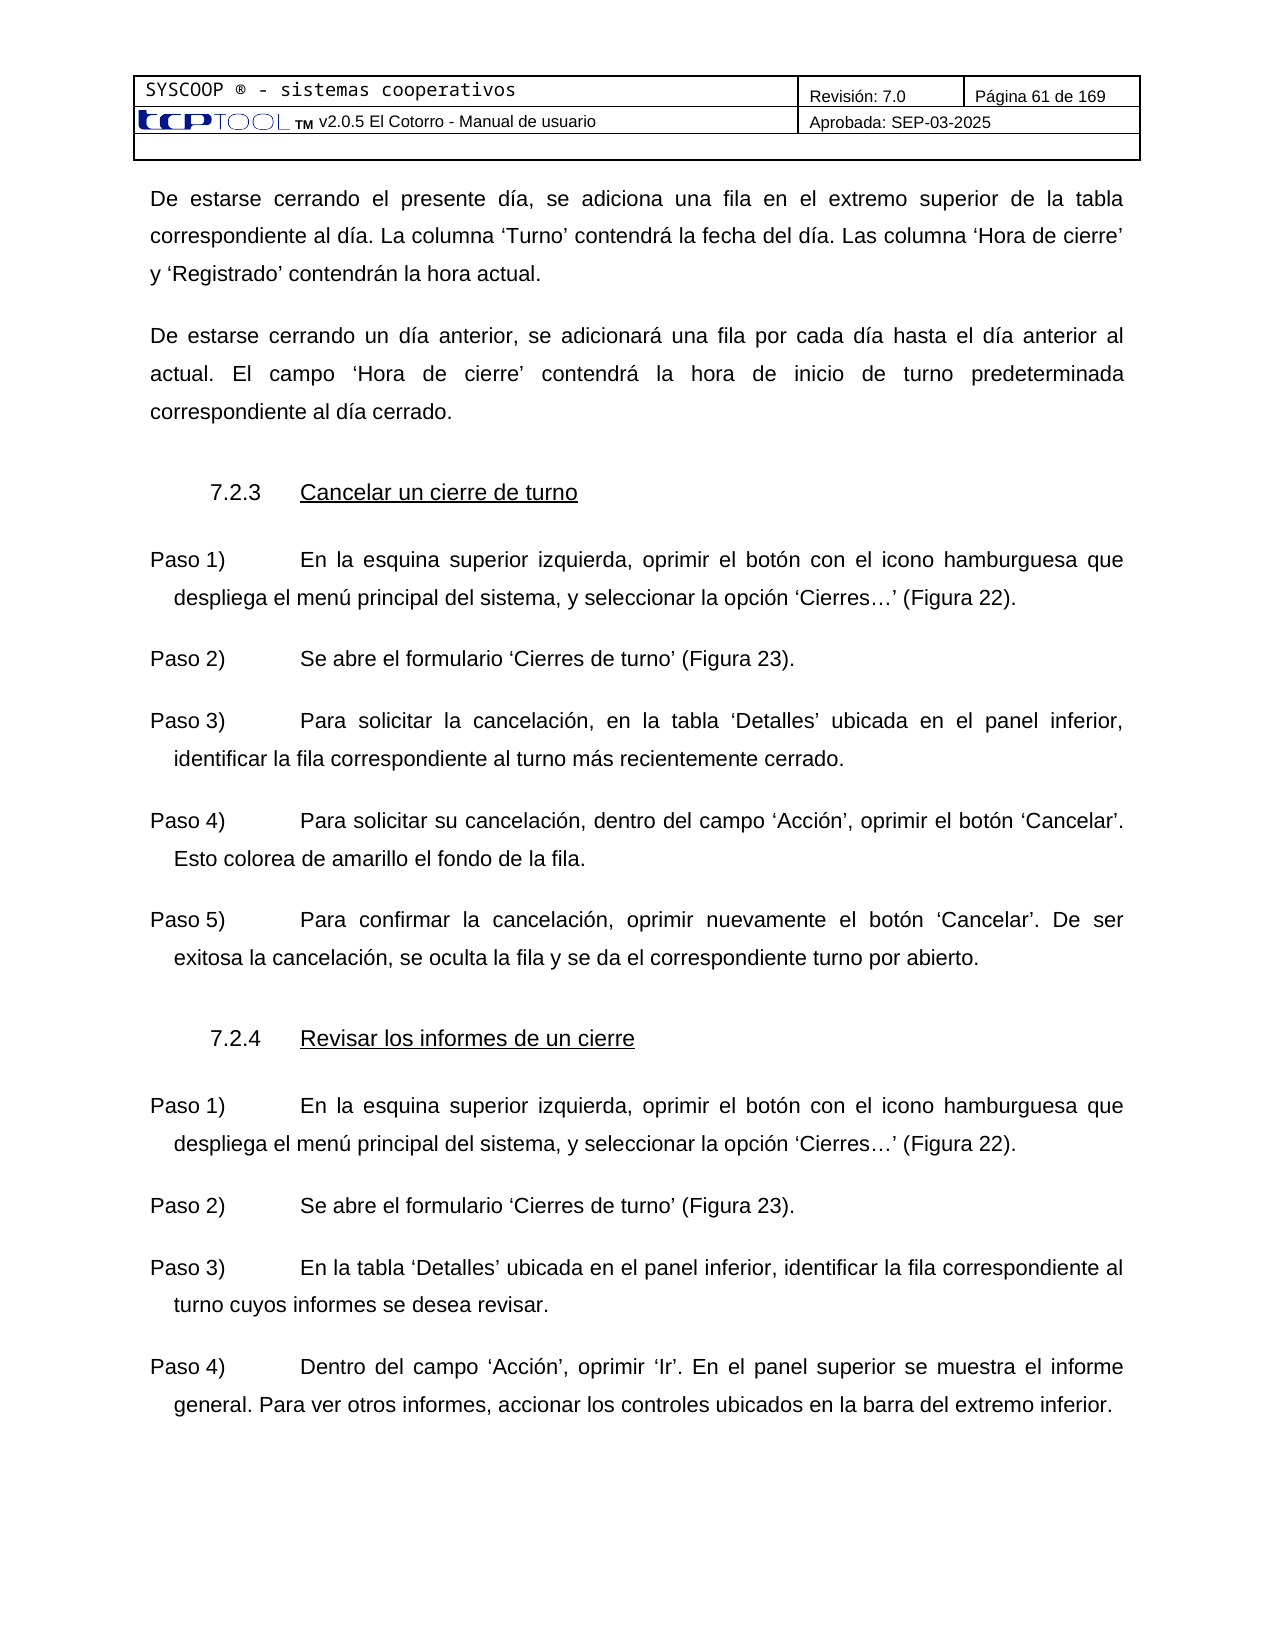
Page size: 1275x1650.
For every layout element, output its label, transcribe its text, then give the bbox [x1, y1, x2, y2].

picture [138, 110, 290, 130]
text De estarse cerrando el presente día, se adiciona una fila en el extremo superior de la tabla correspondiente al día. La columna ‘Turno’ contendrá la fecha del día. Las columna ‘Hora de cierre’ y ‘Registrado’ contendrán la hora actual. [150, 186, 1125, 286]
list Se abre el formulario ‘Cierres de turno’ (Figura 23). [150, 1193, 1125, 1218]
list Se abre el formulario ‘Cierres de turno’ (Figura 23). [150, 646, 1125, 672]
list En la esquina superior izquierda, oprimir el botón con el icono hamburguesa que despliega el menú principal del sistema, y seleccionar la opción ‘Cierres…’ (Figura 22). [150, 547, 1125, 610]
list En la esquina superior izquierda, oprimir el botón con el icono hamburguesa que despliega el menú principal del sistema, y seleccionar la opción ‘Cierres…’ (Figura 22). [150, 1093, 1125, 1156]
list Para solicitar su cancelación, dentro del campo ‘Acción’, oprimir el botón ‘Cancelar’. Esto colorea de amarillo el fondo de la fila. [150, 808, 1125, 871]
list Para confirmar la cancelación, oprimir nuevamente el botón ‘Cancelar’. De ser exitosa la cancelación, se oculta la fila y se da el correspondiente turno por abierto. [150, 907, 1125, 970]
list En la tabla ‘Detalles’ ubicada en el panel inferior, identificar la fila correspondiente al turno cuyos informes se desea revisar. [150, 1254, 1125, 1318]
list Para solicitar la cancelación, en la tabla ‘Detalles’ ubicada en el panel inferior, identificar la fila correspondiente al turno más recientemente cerrado. [150, 708, 1125, 771]
subtitle Cancelar un cierre de turno [210, 478, 1125, 505]
subtitle Revisar los informes de un cierre [210, 1025, 1125, 1051]
text De estarse cerrando un día anterior, se adicionará una fila por cada día hasta el día anterior al actual. El campo ‘Hora de cierre’ contendrá la hora de inicio de turno predeterminada correspondiente al día cerrado. [150, 323, 1125, 424]
list Dentro del campo ‘Acción’, oprimir ‘Ir’. En el panel superior se muestra el informe general. Para ver otros informes, accionar los controles ubicados en la barra del extremo inferior. [150, 1354, 1125, 1417]
